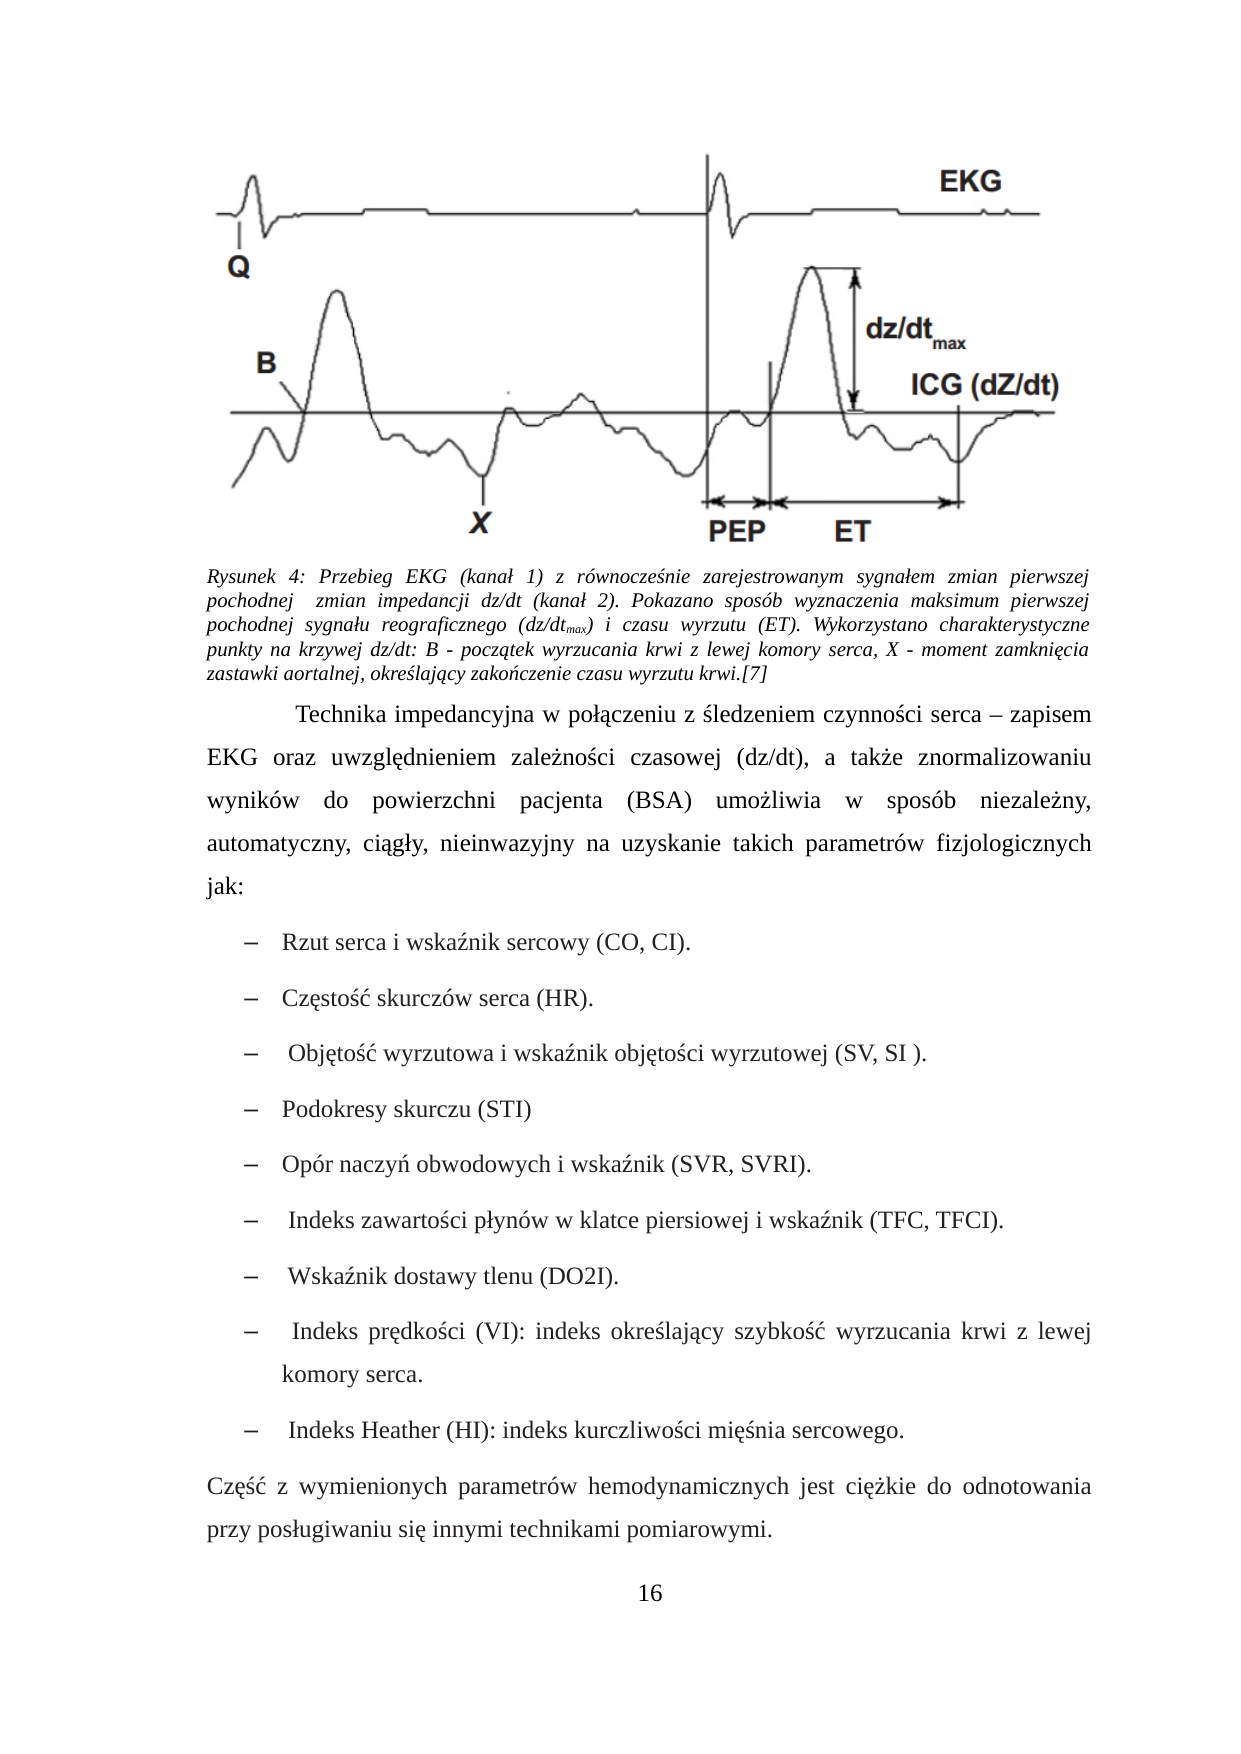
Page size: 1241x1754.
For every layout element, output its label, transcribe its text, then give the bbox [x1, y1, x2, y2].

list Indeks prędkości (VI): indeks określający szybkość wyrzucania krwi z lewej komory serca. [244, 1316, 1093, 1388]
text Część z wymienionych parametrów hemodynamicznych jest ciężkie do odnotowania przy posługiwaniu się innymi technikami pomiarowymi. [207, 1471, 1093, 1543]
list Indeks Heather (HI): indeks kurczliwości mięśnia sercowego. [244, 1415, 1093, 1444]
list Opór naczyń obwodowych i wskaźnik (SVR, SVRI). [244, 1149, 1093, 1178]
text Technika impedancyjna w połączeniu z śledzeniem czynności serca – zapisem EKG oraz uwzględnieniem zależności czasowej (dz/dt), a także znormalizowaniu wyników do powierzchni pacjenta (BSA) umożliwia w sposób niezależny, automatyczny, ciągły, nieinwazyjny na uzyskanie takich parametrów fizjologicznych jak: [207, 684, 1093, 900]
list Częstość skurczów serca (HR). [244, 983, 1093, 1011]
list Indeks zawartości płynów w klatce piersiowej i wskaźnik (TFC, TFCI). [244, 1205, 1093, 1234]
list Objętość wyrzutowa i wskaźnik objętości wyrzutowej (SV, SI ). [244, 1038, 1093, 1067]
list Podokresy skurczu (STI) [244, 1094, 1093, 1123]
list Rzut serca i wskaźnik sercowy (CO, CI). [244, 927, 1093, 956]
list Wskaźnik dostawy tlenu (DO2I). [244, 1261, 1093, 1289]
text Rysunek 4: Przebieg EKG (kanał 1) z równocześnie zarejestrowanym sygnałem zmian pierwszej pochodnej zmian impedancji dz/dt (kanał 2). Pokazano sposób wyznaczenia maksimum pierwszej pochodnej sygnału reograficznego (dz/dtmax) i czasu wyrzutu (ET). Wykorzystano charakterystyczne punkty na krzywej dz/dt: B - początek wyrzucania krwi z lewej komory serca, X - moment zamknięcia zastawki aortalnej, określający zakończenie czasu wyrzutu krwi.[7] [207, 565, 1093, 684]
